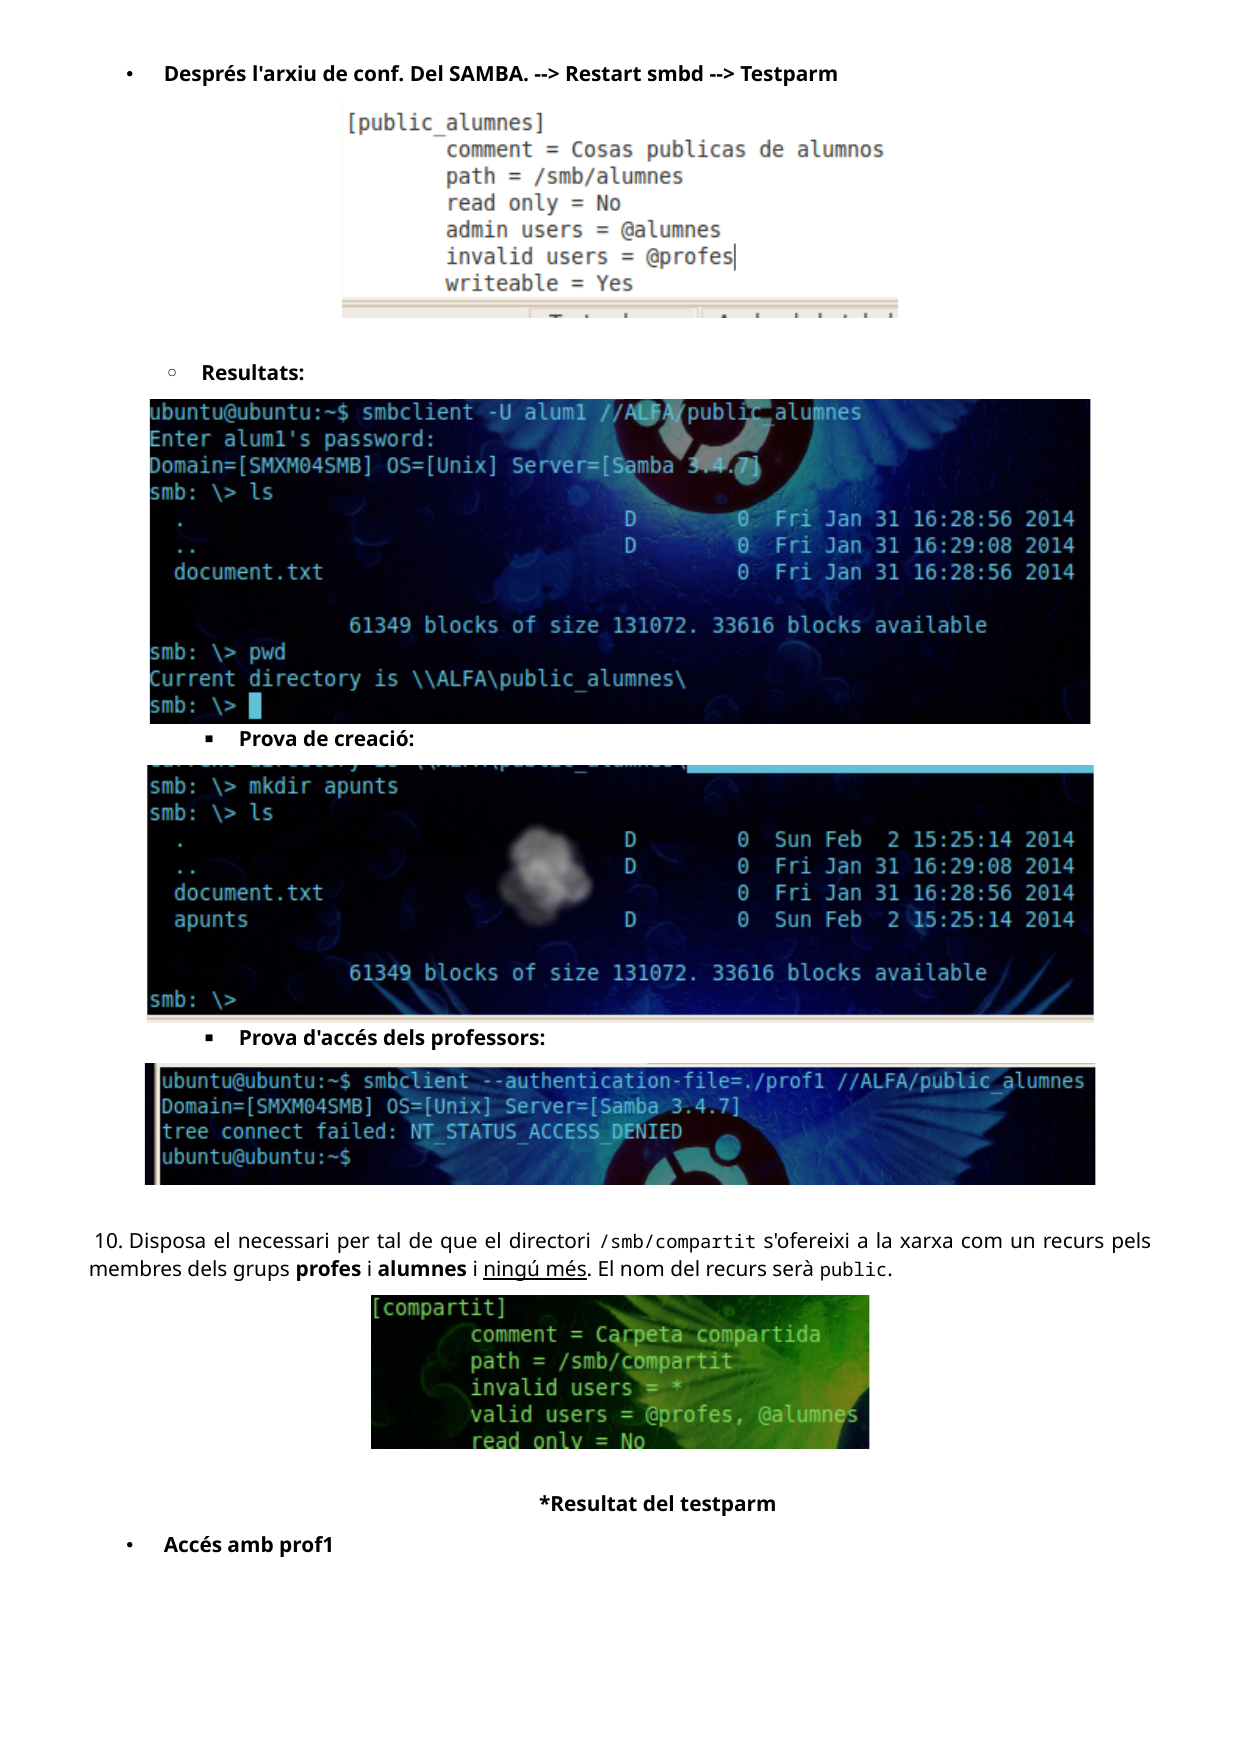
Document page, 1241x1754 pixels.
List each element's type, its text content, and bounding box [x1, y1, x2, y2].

list *Resultat del testparm [126, 1489, 1152, 1518]
list Després l'arxiu de conf. Del SAMBA. --> Restart smbd --> Testparm [126, 59, 1152, 87]
list Resultats: [163, 358, 1152, 387]
picture [144, 1063, 1096, 1185]
list Disposa el necessari per tal de que el directori /smb/compartit s'ofereixi a la xarxa com un recurs pels membres dels grups profes i alumnes i ningú més. El nom del recurs serà public. [88, 1226, 1152, 1283]
picture [342, 100, 899, 318]
picture [371, 1295, 870, 1449]
picture [149, 399, 1091, 724]
list Accés amb prof1 [126, 1530, 1152, 1559]
list Prova d'accés dels professors: [201, 765, 1152, 1051]
list Prova de creació: [201, 399, 1152, 752]
picture [146, 765, 1094, 1023]
